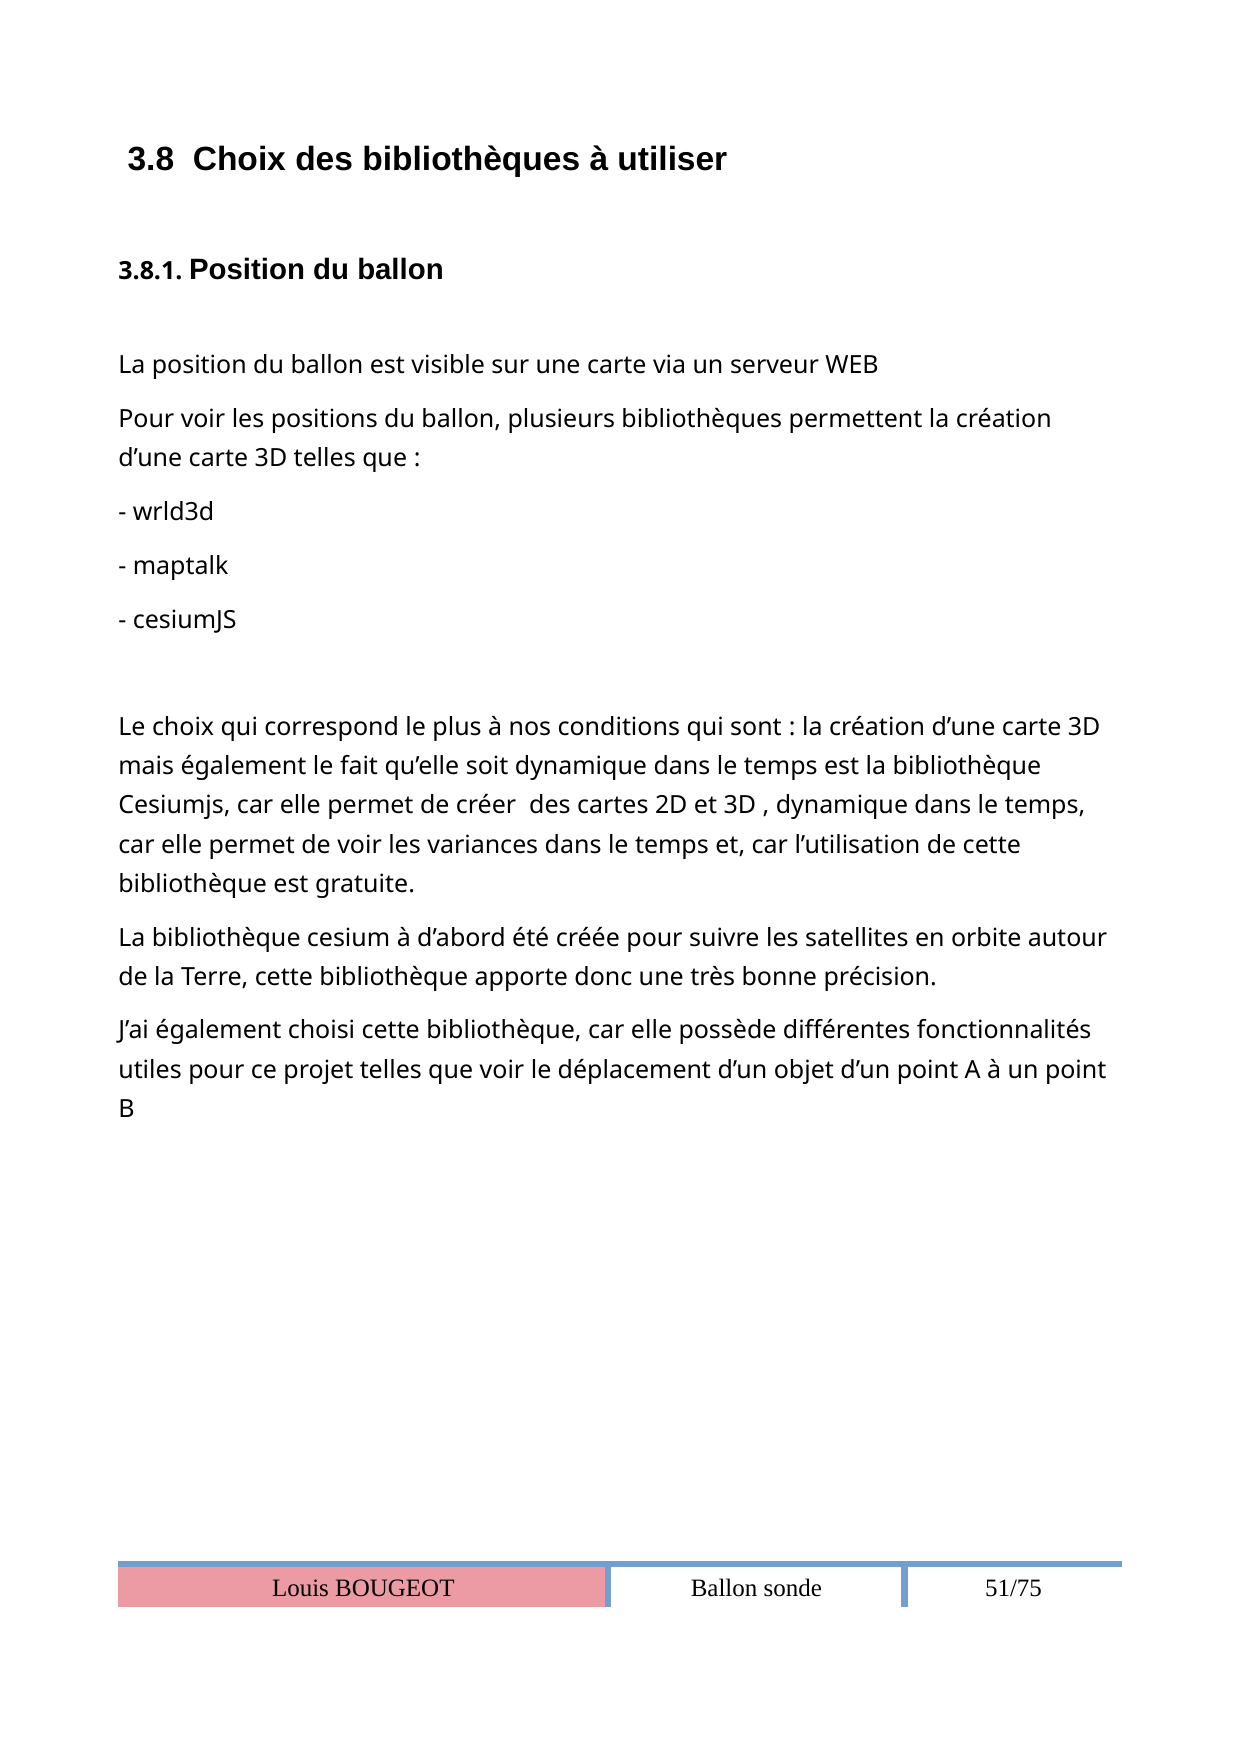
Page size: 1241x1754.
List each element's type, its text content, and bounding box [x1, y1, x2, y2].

text La position du ballon est visible sur une carte via un serveur WEB [118, 347, 1122, 381]
text - cesiumJS [118, 601, 1122, 635]
subtitle Position du ballon [118, 252, 1122, 287]
text - maptalk [118, 548, 1122, 582]
text Le choix qui correspond le plus à nos conditions qui sont : la création d’une carte 3D mais également le fait qu’elle soit dynamique dans le temps est la bibliothèque Cesiumjs, car elle permet de créer des cartes 2D et 3D , dynamique dans le temps, car elle permet de voir les variances dans le temps et, car l’utilisation de cette bibliothèque est gratuite. [118, 709, 1122, 899]
text J’ai également choisi cette bibliothèque, car elle possède différentes fonctionnalités utiles pour ce projet telles que voir le déplacement d’un objet d’un point A à un point B [118, 1012, 1122, 1124]
text La bibliothèque cesium à d’abord été créée pour suivre les satellites en orbite autour de la Terre, cette bibliothèque apporte donc une très bonne précision. [118, 919, 1122, 992]
text Pour voir les positions du ballon, plusieurs bibliothèques permettent la création d’une carte 3D telles que : [118, 401, 1122, 474]
text - wrld3d [118, 494, 1122, 528]
subtitle Choix des bibliothèques à utiliser [118, 139, 1122, 178]
